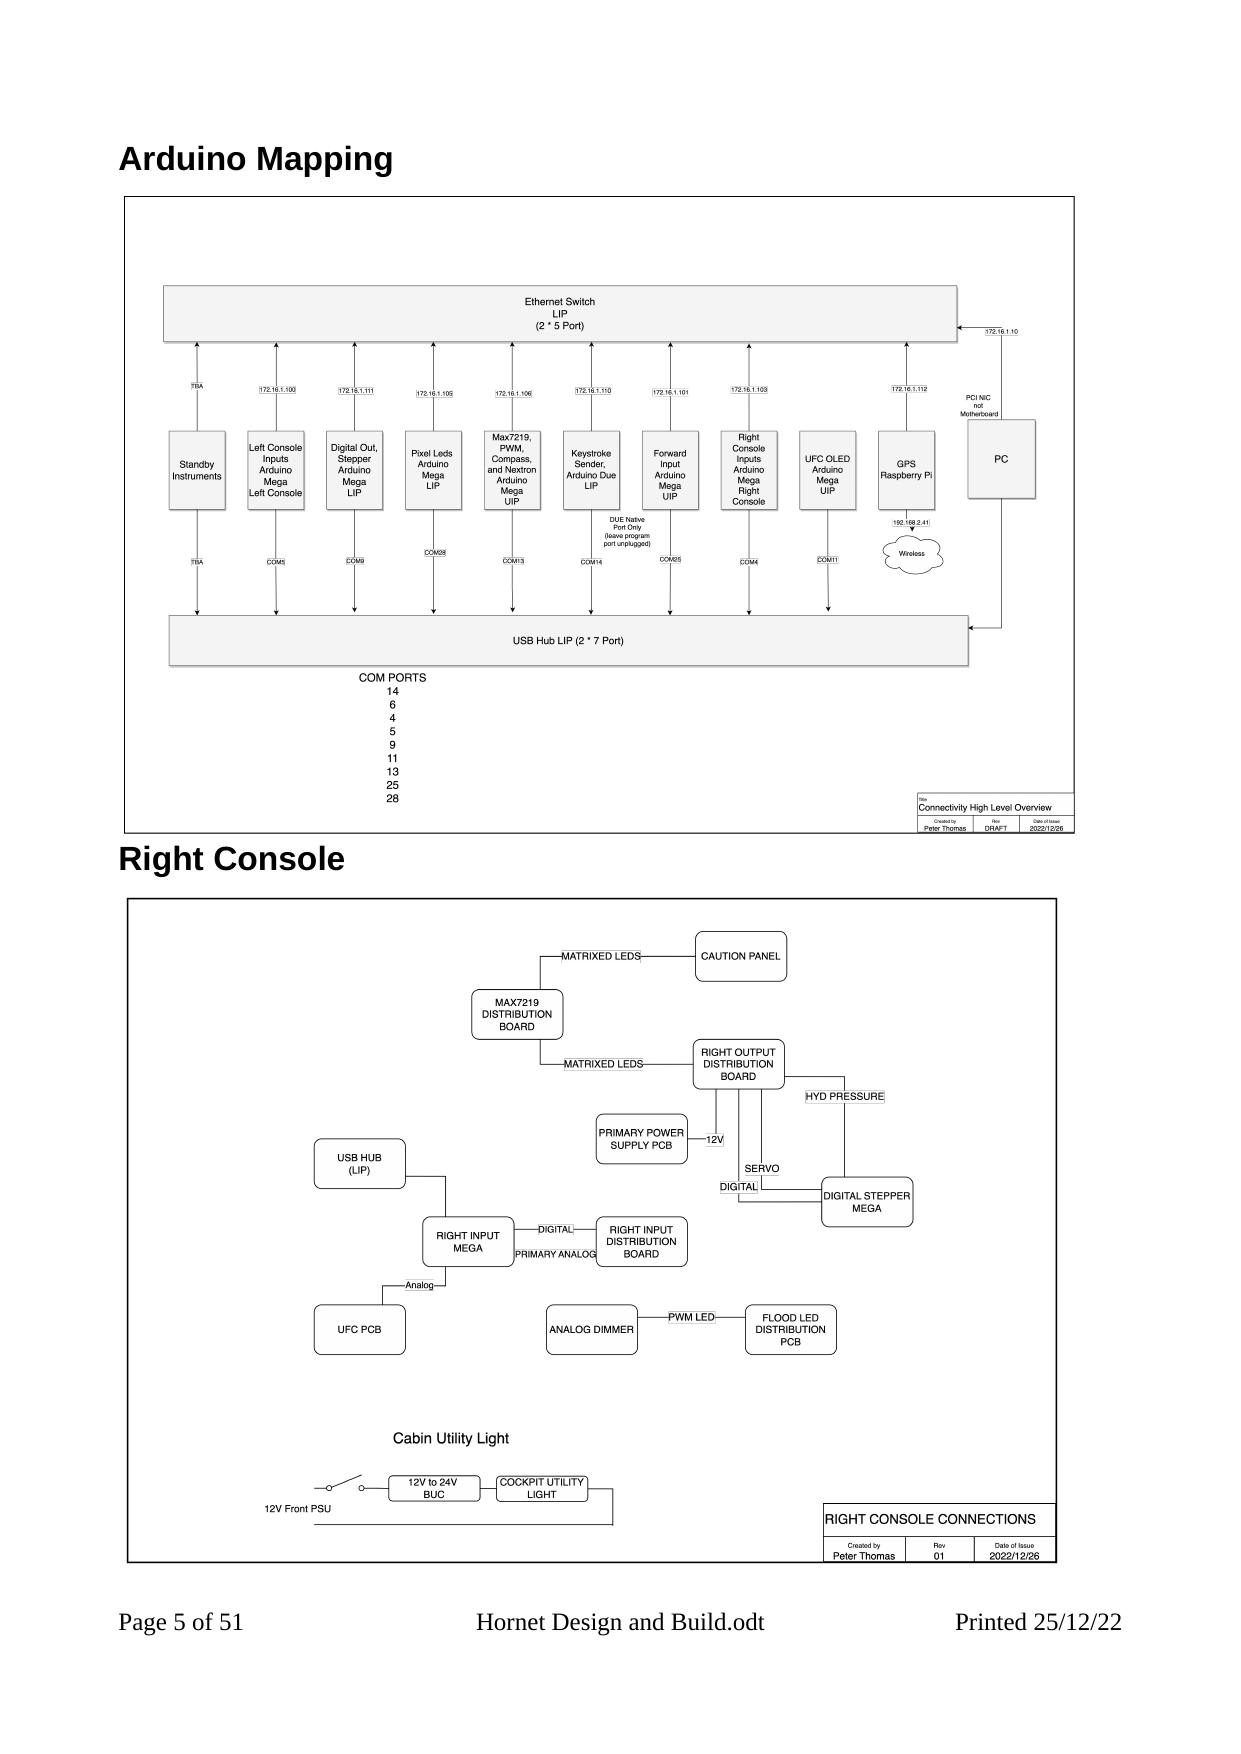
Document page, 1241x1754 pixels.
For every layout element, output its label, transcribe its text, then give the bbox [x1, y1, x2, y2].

picture [118, 190, 1080, 839]
subtitle Right Console [118, 211, 1122, 877]
picture [118, 889, 1065, 1571]
subtitle Arduino Mapping [118, 139, 1122, 178]
